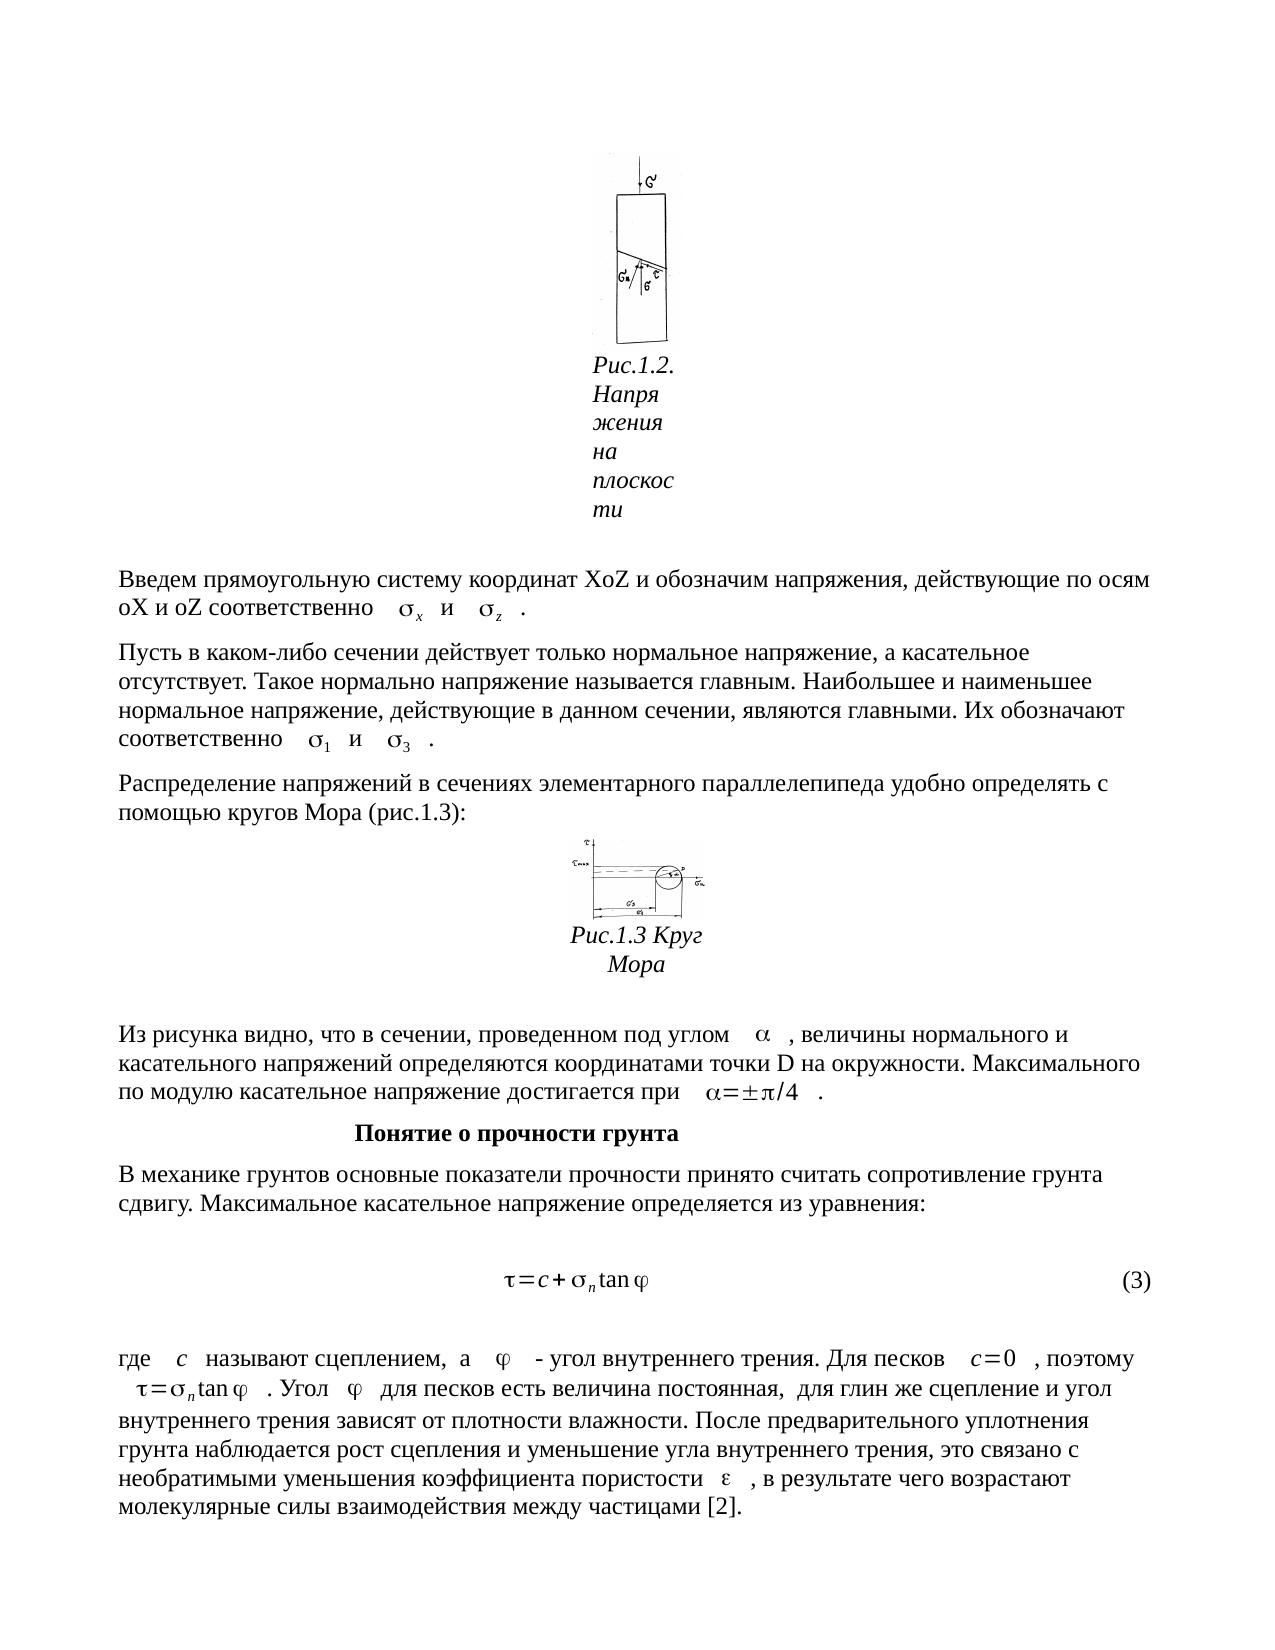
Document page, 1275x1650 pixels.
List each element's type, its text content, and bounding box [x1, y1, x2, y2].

text Распределение напряжений в сечениях элементарного параллелепипеда удобно определять с помощью кругов Мора (рис.1.3): [118, 768, 1157, 826]
text где называют сцеплением, а - угол внутреннего трения. Для песков , поэтому . Уголдля песков есть величина постоянная, для глин же сцепление и угол внутреннего трения зависят от плотности влажности. После предварительного уплотнения грунта наблюдается рост сцепления и уменьшение угла внутреннего трения, это связано с необратимыми уменьшения коэффициента пористости, в результате чего возрастают молекулярные силы взаимодействия между частицами [2]. [118, 1343, 1157, 1520]
text Рис.1.2. Напряжения на плоскости [592, 350, 682, 522]
text В механике грунтов основные показатели прочности принято считать сопротивление грунта сдвигу. Максимальное касательное напряжение определяется из уравнения: [118, 1159, 1157, 1216]
text [592, 131, 682, 152]
picture [569, 838, 706, 921]
table_header (3) [1041, 1258, 1157, 1314]
table_header [118, 1258, 1041, 1314]
picture [592, 152, 683, 350]
text Рис.1.3 Круг Мора [569, 921, 706, 978]
text Пусть в каком-либо сечении действует только нормальное напряжение, а касательное отсутствует. Такое нормально напряжение называется главным. Наибольшее и наименьшее нормальное напряжение, действующие в данном сечении, являются главными. Их обозначают соответственно и . [118, 637, 1157, 756]
text Введем прямоугольную систему координат XoZ и обозначим напряжения, действующие по осям oX и oZ соответственно и . [118, 564, 1157, 625]
text Из рисунка видно, что в сечении, проведенном под углом , величины нормального и касательного напряжений определяются координатами точки D на окружности. Максимального по модулю касательное напряжение достигается при . [118, 1019, 1157, 1105]
text Понятие о прочности грунта [354, 1118, 1157, 1146]
